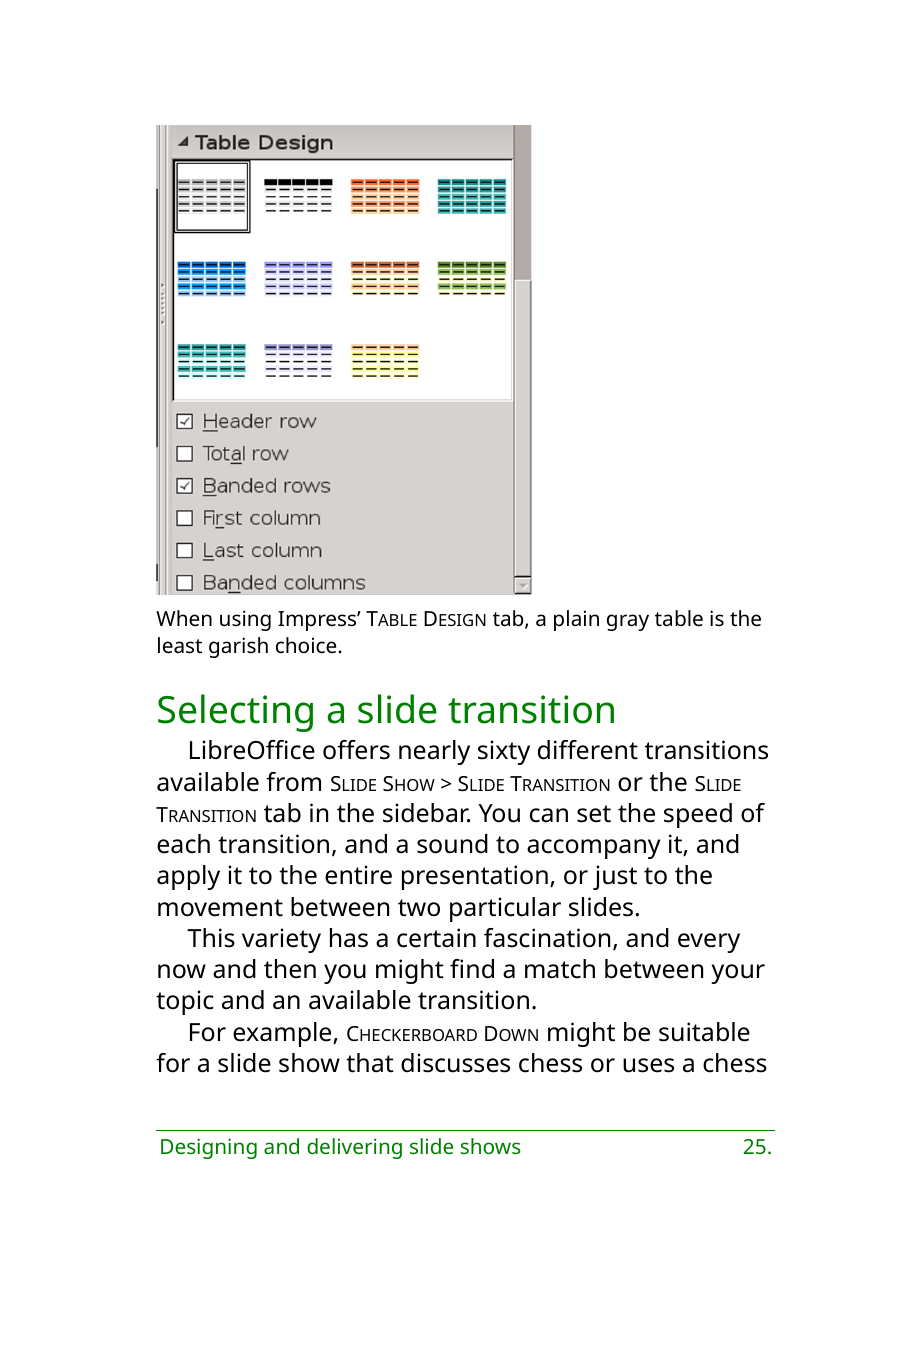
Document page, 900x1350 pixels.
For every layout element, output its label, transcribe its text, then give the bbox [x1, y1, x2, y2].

table_header [532, 125, 775, 594]
text This variety has a certain fascination, and every now and then you might find a match between your topic and an available transition. [156, 922, 775, 1016]
table_cell When using Impress’ Table Design tab, a plain gray table is the least garish choice. [156, 597, 775, 659]
picture [156, 125, 532, 595]
subtitle Selecting a slide transition [156, 684, 775, 735]
text For example, Checkerboard Down might be suitable for a slide show that discusses chess or uses a chess [156, 1016, 775, 1078]
text LibreOffice offers nearly sixty different transitions available from Slide Show > Slide Transition or the Slide Transition tab in the sidebar. You can set the speed of each transition, and a sound to accompany it, and apply it to the entire presentation, or just to the movement between two particular slides. [156, 735, 775, 922]
